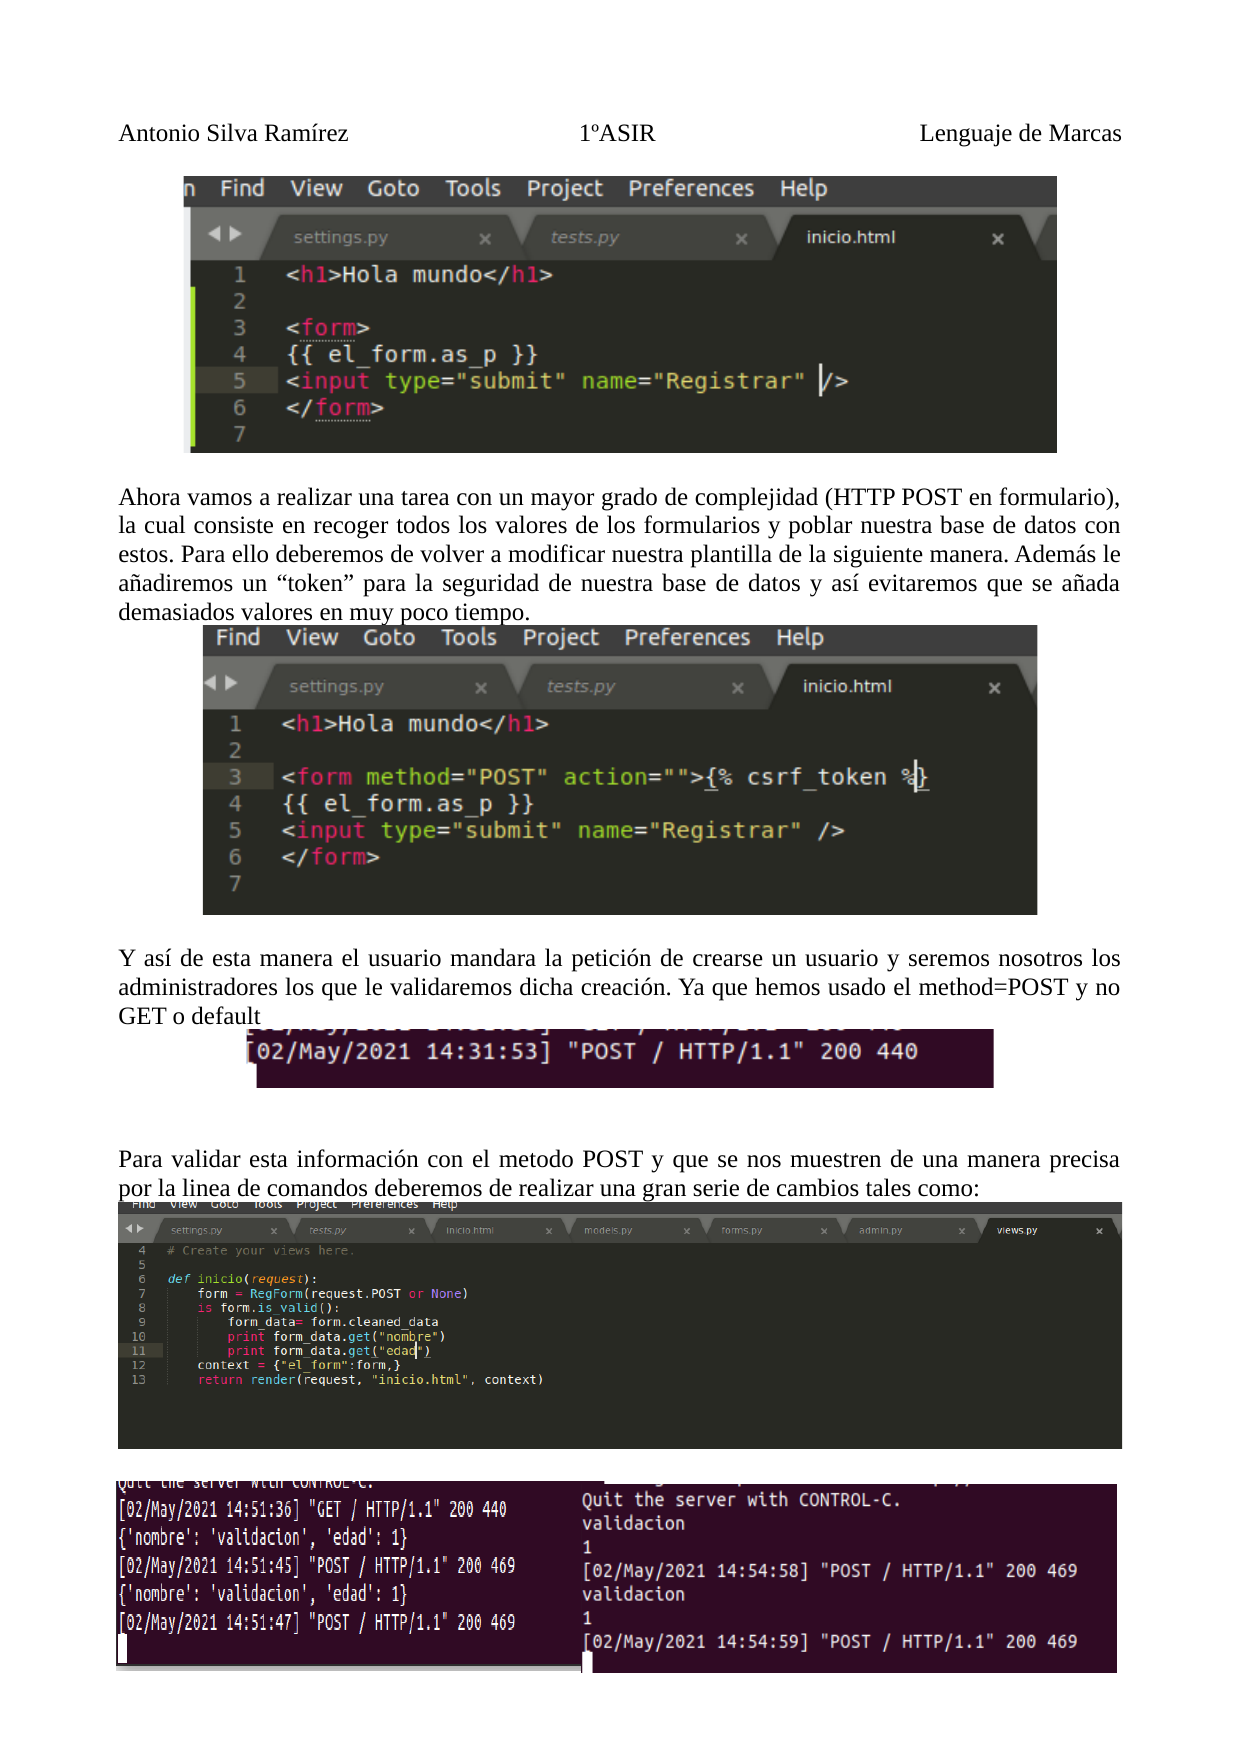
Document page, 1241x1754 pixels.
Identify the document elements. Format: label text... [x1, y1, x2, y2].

picture [118, 1202, 1123, 1449]
picture [246, 1029, 994, 1088]
text Ahora vamos a realizar una tarea con un mayor grado de complejidad (HTTP POST en formulario), la cual consiste en recoger todos los valores de los formularios y poblar nuestra base de datos con estos. Para ello deberemos de volver a modificar nuestra plantilla de la siguiente manera. Además le añadiremos un “token” para la seguridad de nuestra base de datos y así evitaremos que se añada demasiados valores en muy poco tiempo. [118, 482, 1122, 625]
text Para validar esta información con el metodo POST y que se nos muestren de una manera precisa por la linea de comandos deberemos de realizar una gran serie de cambios tales como: [118, 1144, 1122, 1202]
picture [183, 176, 1057, 453]
picture [202, 625, 1038, 915]
text Y así de esta manera el usuario mandara la petición de crearse un usuario y seremos nosotros los administradores los que le validaremos dicha creación. Ya que hemos usado el method=POST y no GET o default [118, 943, 1122, 1029]
picture [116, 1481, 1117, 1673]
